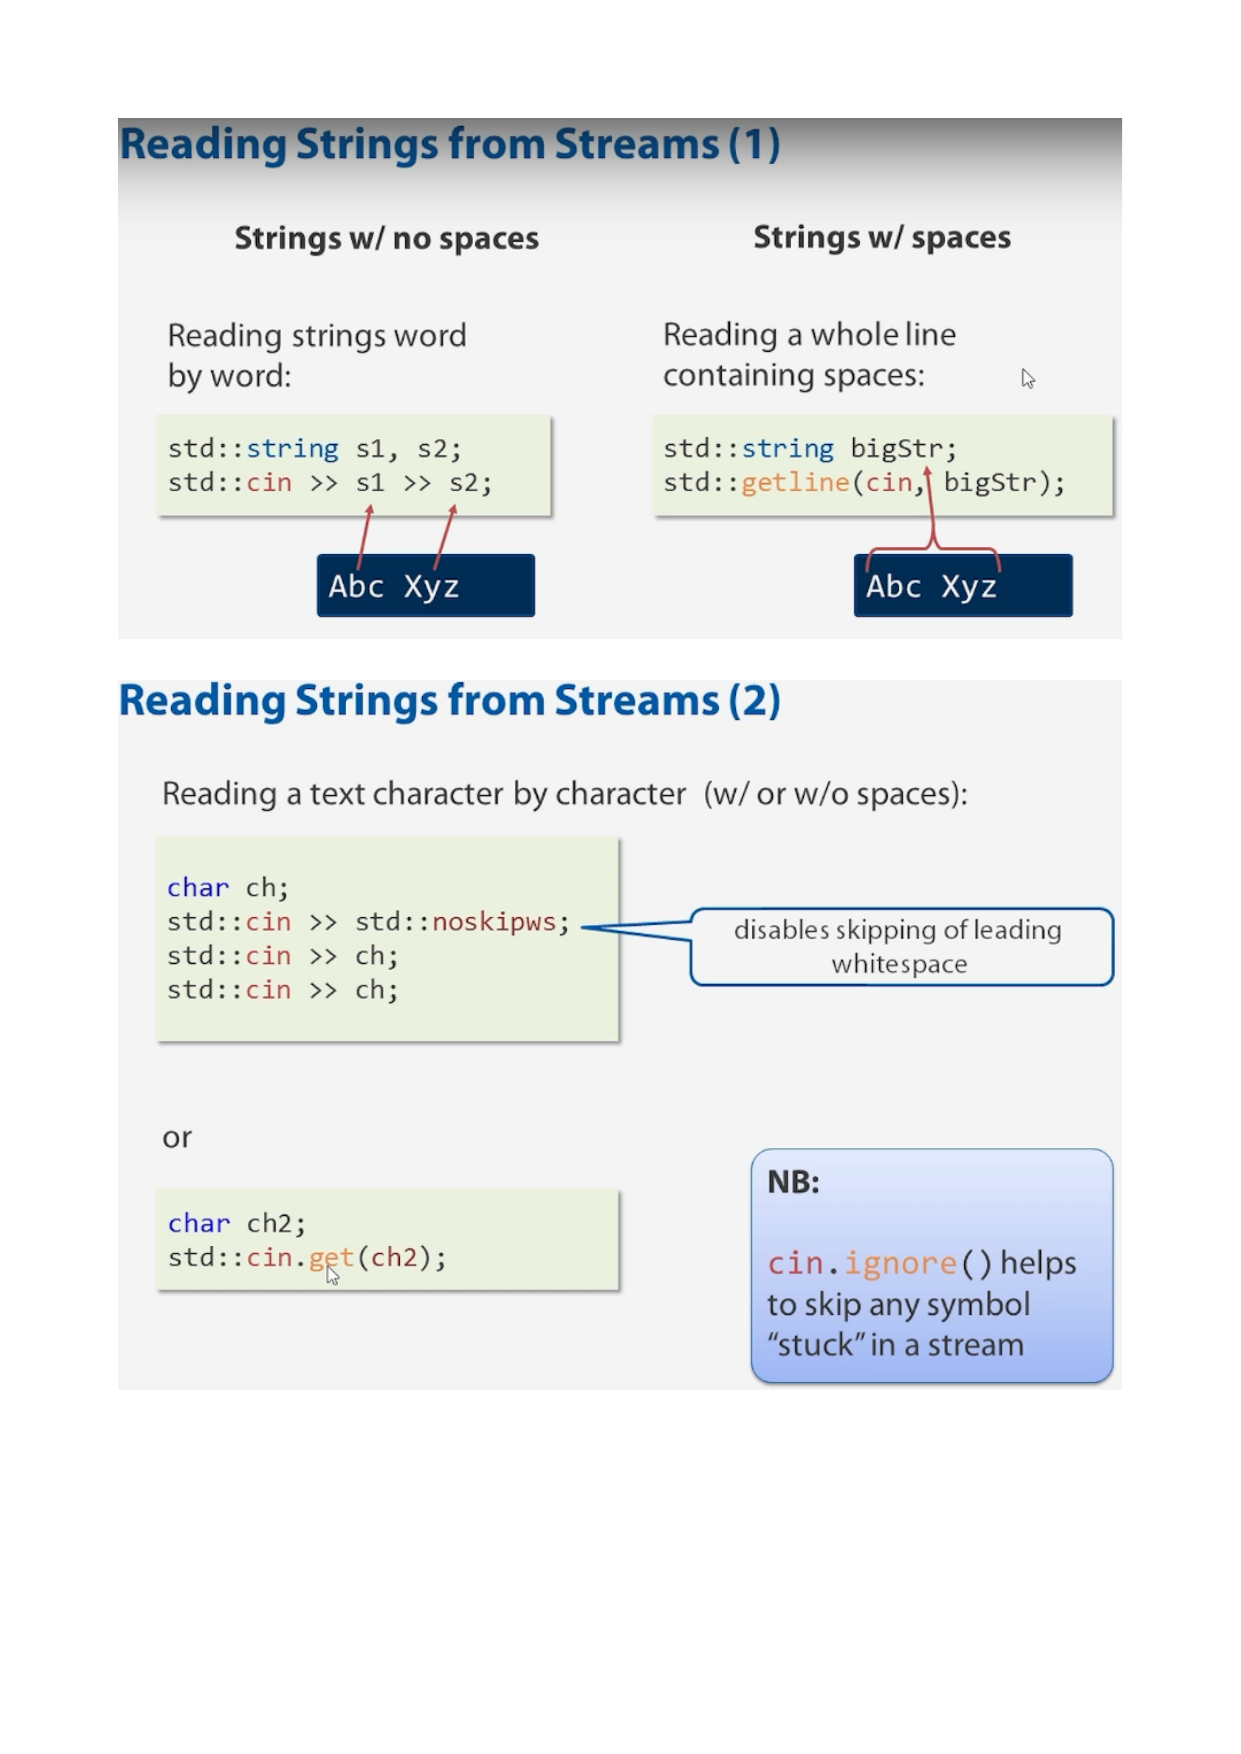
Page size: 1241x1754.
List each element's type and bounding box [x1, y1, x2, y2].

picture [118, 680, 1123, 1390]
picture [118, 118, 1123, 639]
